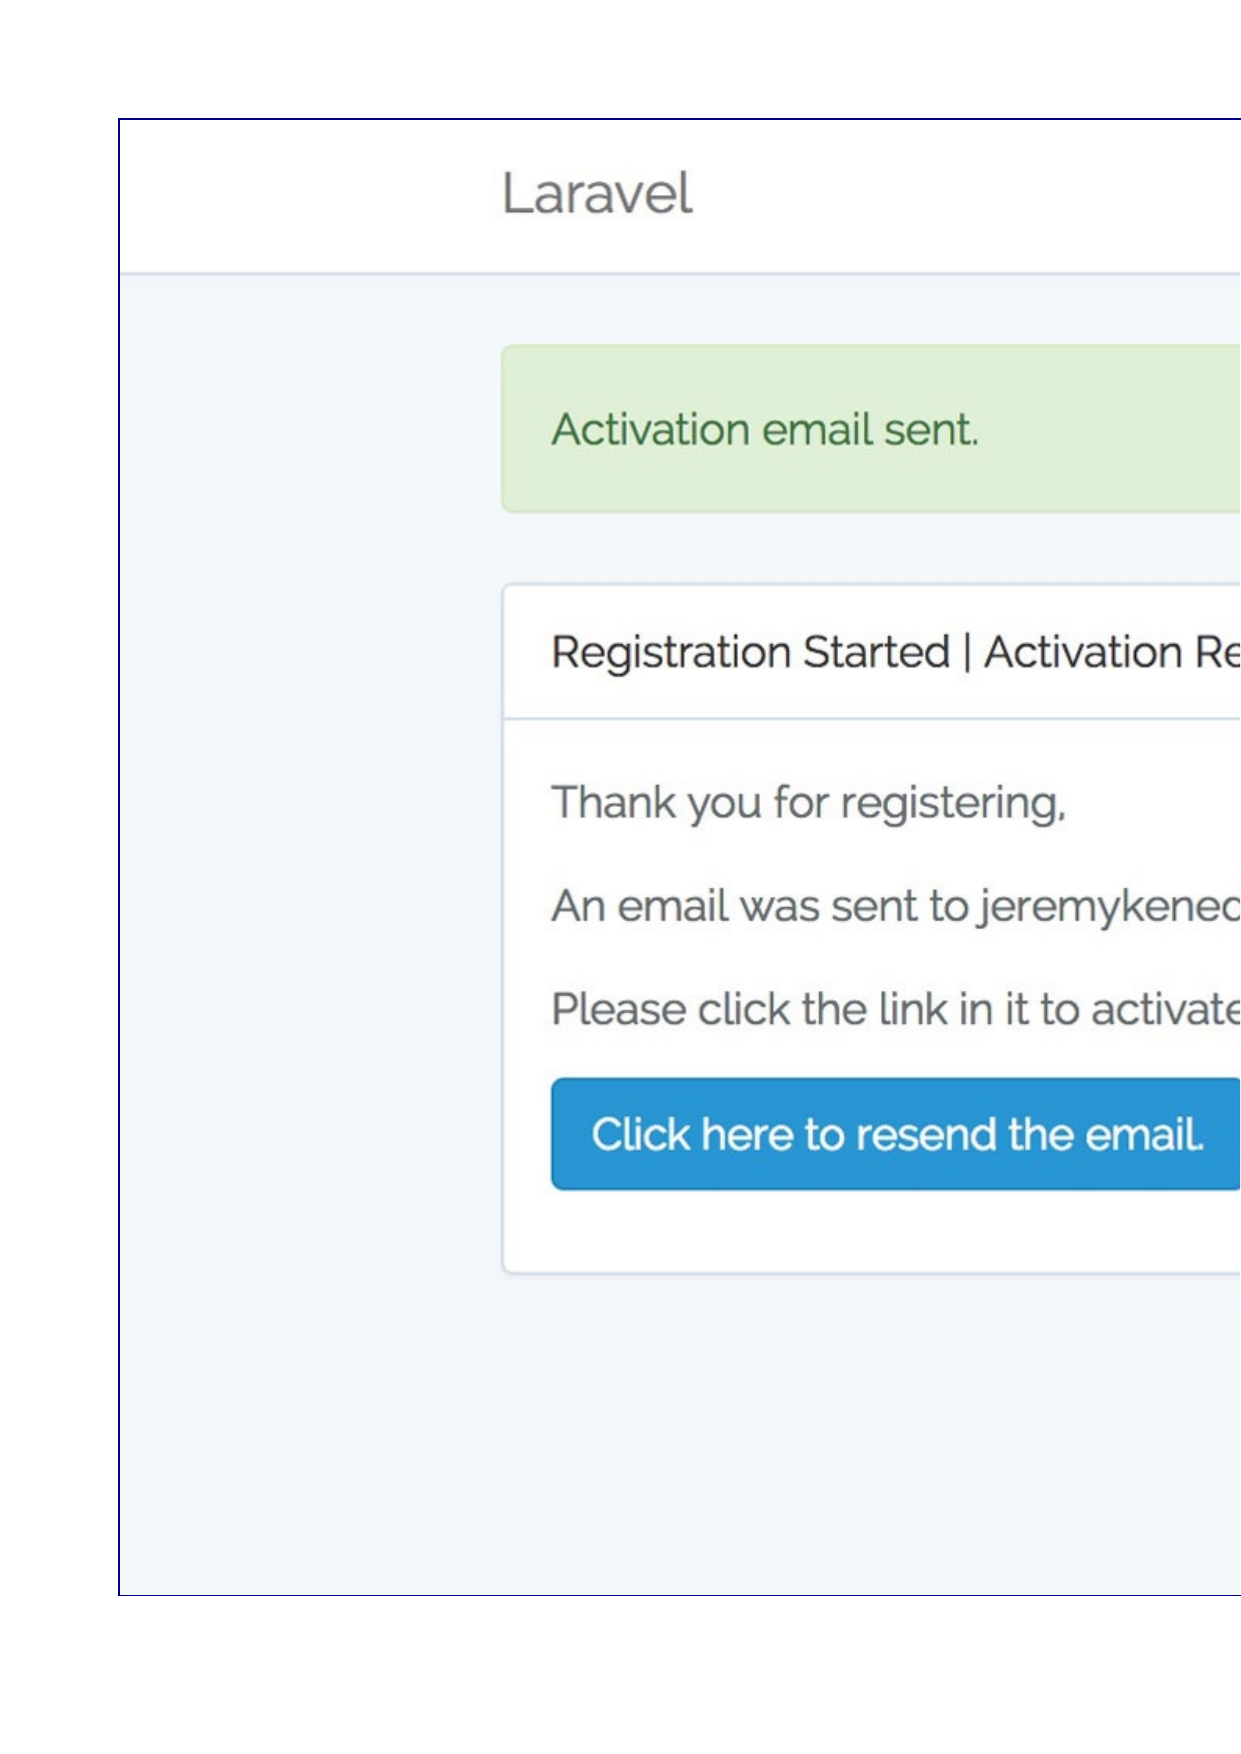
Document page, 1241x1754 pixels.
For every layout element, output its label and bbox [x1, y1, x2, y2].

picture [120, 120, 1241, 1595]
